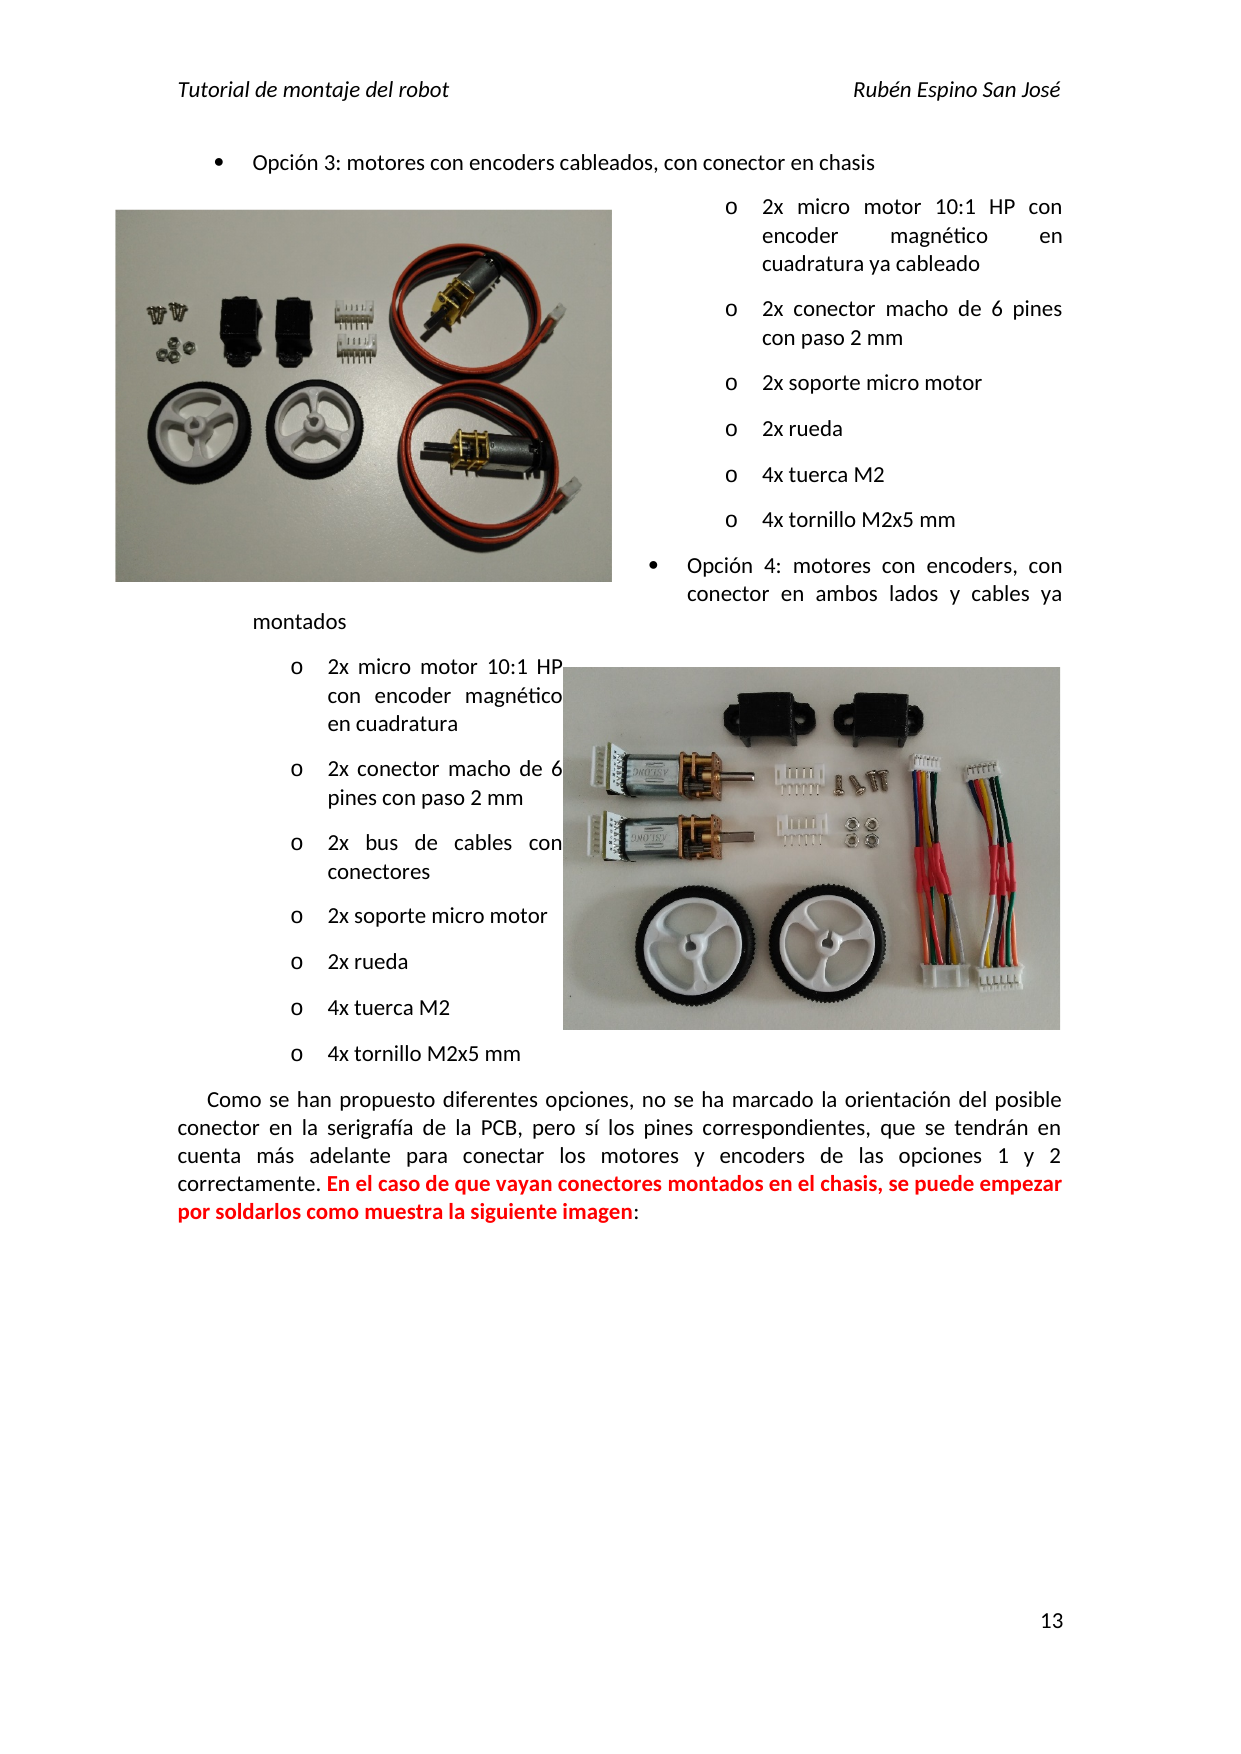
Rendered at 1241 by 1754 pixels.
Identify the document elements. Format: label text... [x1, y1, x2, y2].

list 2x rueda [612, 414, 1063, 443]
list 4x tuerca M2 [612, 460, 1063, 489]
list 4x tornillo M2x5 mm [612, 506, 1063, 535]
list 2x micro motor 10:1 HP con encoder magnético en cuadratura [290, 652, 1063, 737]
list 2x conector macho de 6 pines con paso 2 mm [290, 754, 563, 811]
list 2x micro motor 10:1 HP con encoder magnético en cuadratura ya cableado [290, 192, 1063, 277]
list Opción 3: motores con encoders cableados, con conector en chasis [215, 148, 1063, 176]
list 2x soporte micro motor [290, 902, 563, 931]
list 4x tornillo M2x5 mm [290, 1039, 1063, 1068]
list Opción 4: motores con encoders, con conector en ambos lados y cables ya montados [215, 551, 1063, 635]
list 2x rueda [290, 947, 563, 977]
list 2x conector macho de 6 pines con paso 2 mm [612, 294, 1063, 351]
list 2x bus de cables con conectores [290, 828, 563, 885]
list 4x tuerca M2 [290, 993, 563, 1022]
text Como se han propuesto diferentes opciones, no se ha marcado la orientación del posible conector en la serigrafía de la PCB, pero sí los pines correspondientes, que se tendrán en cuenta más adelante para conectar los motores y encoders de las opciones 1 y 2 correctamente. En el caso de que vayan conectores montados en el chasis, se puede empezar por soldarlos como muestra la siguiente imagen: [177, 1085, 1063, 1225]
list 2x soporte micro motor [612, 368, 1063, 397]
